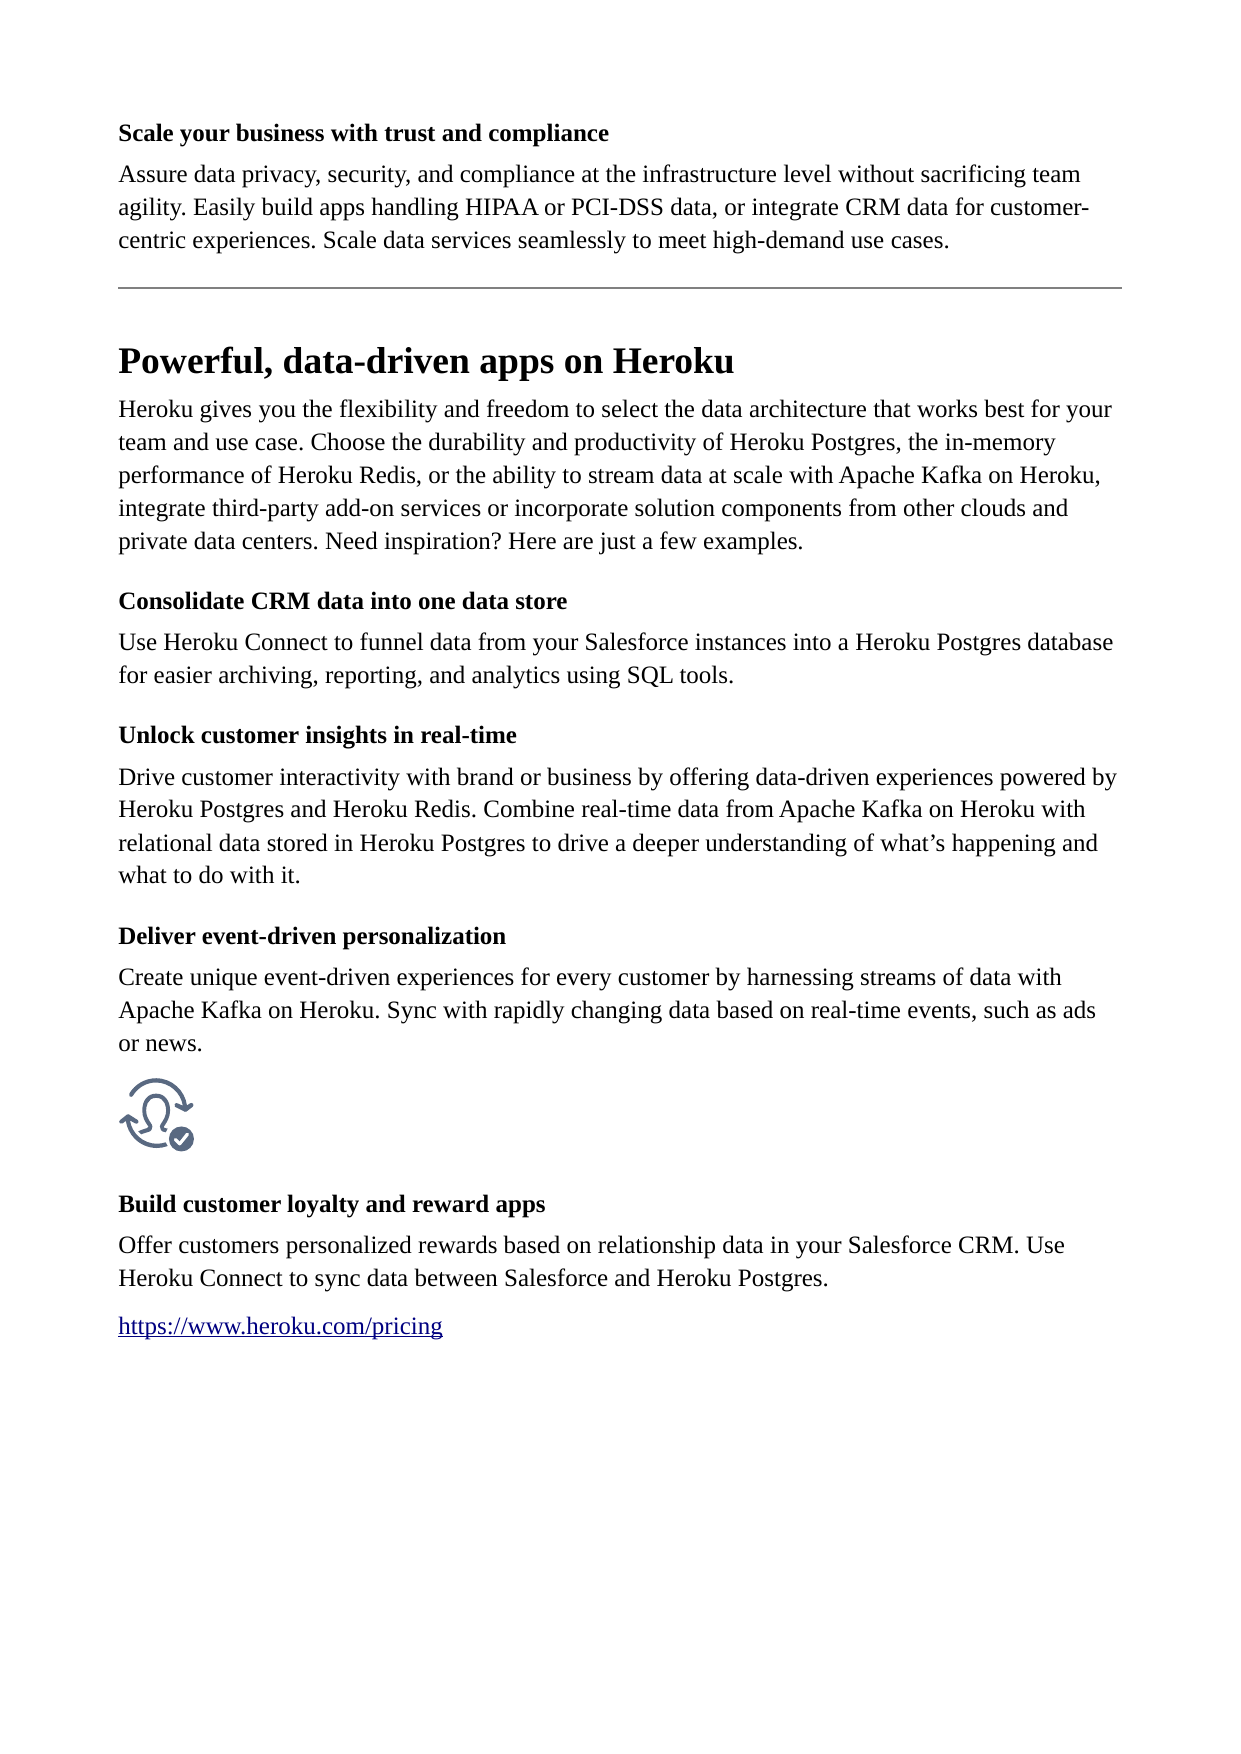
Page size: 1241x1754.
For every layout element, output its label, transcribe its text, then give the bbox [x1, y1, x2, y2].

text Create unique event-driven experiences for every customer by harnessing streams of data with Apache Kafka on Heroku. Sync with rapidly changing data based on real-time events, such as ads or news. [118, 962, 1122, 1057]
text Heroku gives you the flexibility and freedom to select the data architecture that works best for your team and use case. Choose the durability and productivity of Heroku Postgres, the in-memory performance of Heroku Redis, or the ability to stream data at scale with Apache Kafka on Heroku, integrate third-party add-on services or incorporate solution components from other clouds and private data centers. Need inspiration? Here are just a few examples. [118, 394, 1122, 554]
subtitle Consolidate CRM data into one data store [118, 586, 1122, 615]
subtitle Deliver event-driven personalization [118, 921, 1122, 949]
text Assure data privacy, security, and compliance at the infrastructure level without sacrificing team agility. Easily build apps handling HIPAA or PCI-DSS data, or integrate CRM data for customer-centric experiences. Scale data services seamlessly to meet high-demand use cases. [118, 159, 1122, 254]
text Use Heroku Connect to funnel data from your Salesforce instances into a Heroku Postgres database for easier archiving, reporting, and analytics using SQL tools. [118, 627, 1122, 689]
subtitle Unlock customer insights in real-time [118, 720, 1122, 749]
subtitle Build customer loyalty and reward apps [118, 1189, 1122, 1218]
text Drive customer interactivity with brand or business by offering data-driven experiences powered by Heroku Postgres and Heroku Redis. Combine real-time data from Apache Kafka on Heroku with relational data stored in Heroku Postgres to drive a deeper understanding of what’s happening and what to do with it. [118, 762, 1122, 889]
text https://www.heroku.com/pricing [118, 1311, 1122, 1339]
subtitle Powerful, data-driven apps on Heroku [118, 338, 1122, 381]
text Offer customers personalized rewards based on relationship data in your Salesforce CRM. Use Heroku Connect to sync data between Salesforce and Heroku Postgres. [118, 1230, 1122, 1292]
subtitle Scale your business with trust and compliance [118, 118, 1122, 147]
